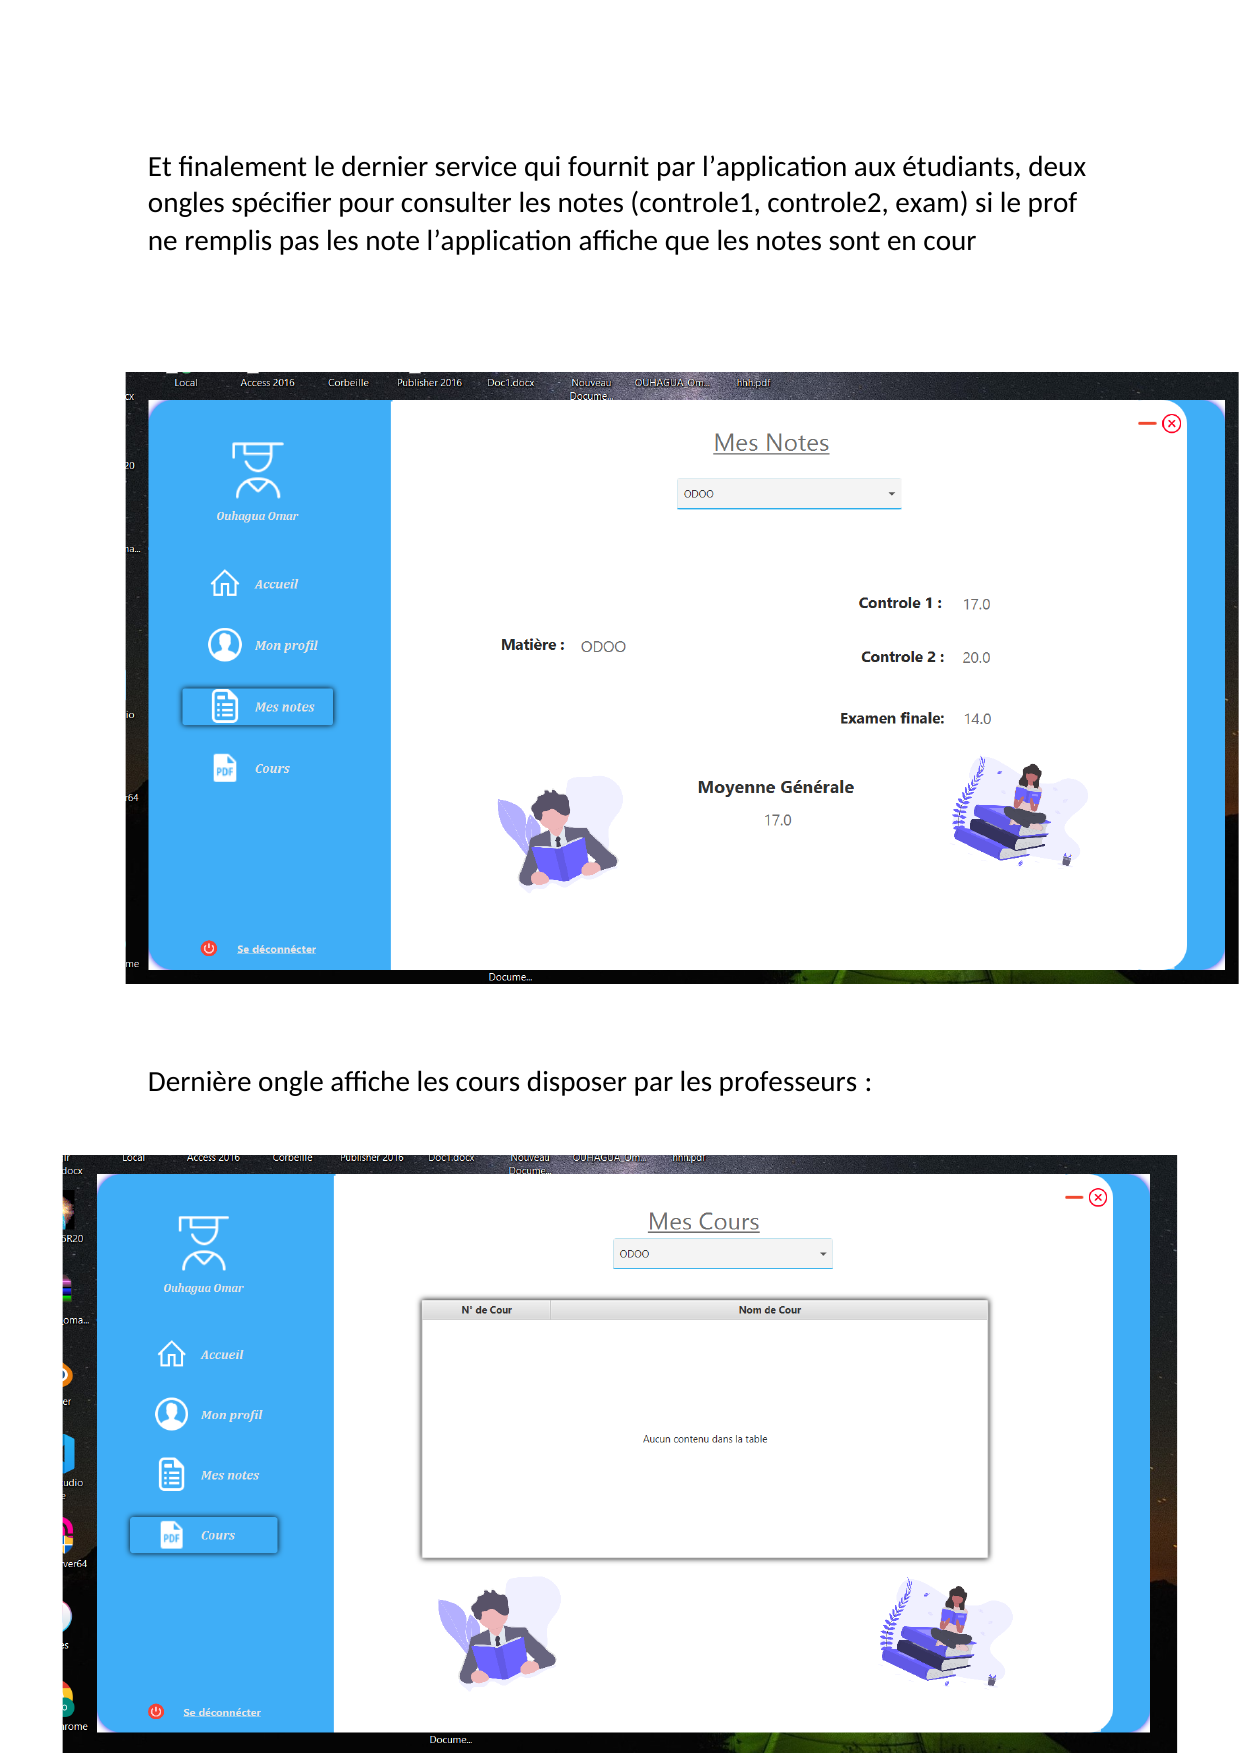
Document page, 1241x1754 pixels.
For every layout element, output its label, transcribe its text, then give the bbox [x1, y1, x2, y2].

text Et finalement le dernier service qui fournit par l’application aux étudiants, deux ongles spécifier pour consulter les notes (controle1, controle2, exam) si le prof ne remplis pas les note l’application affiche que les notes sont en cour [148, 148, 1093, 257]
text Dernière ongle affiche les cours disposer par les professeurs : [148, 1063, 1093, 1098]
